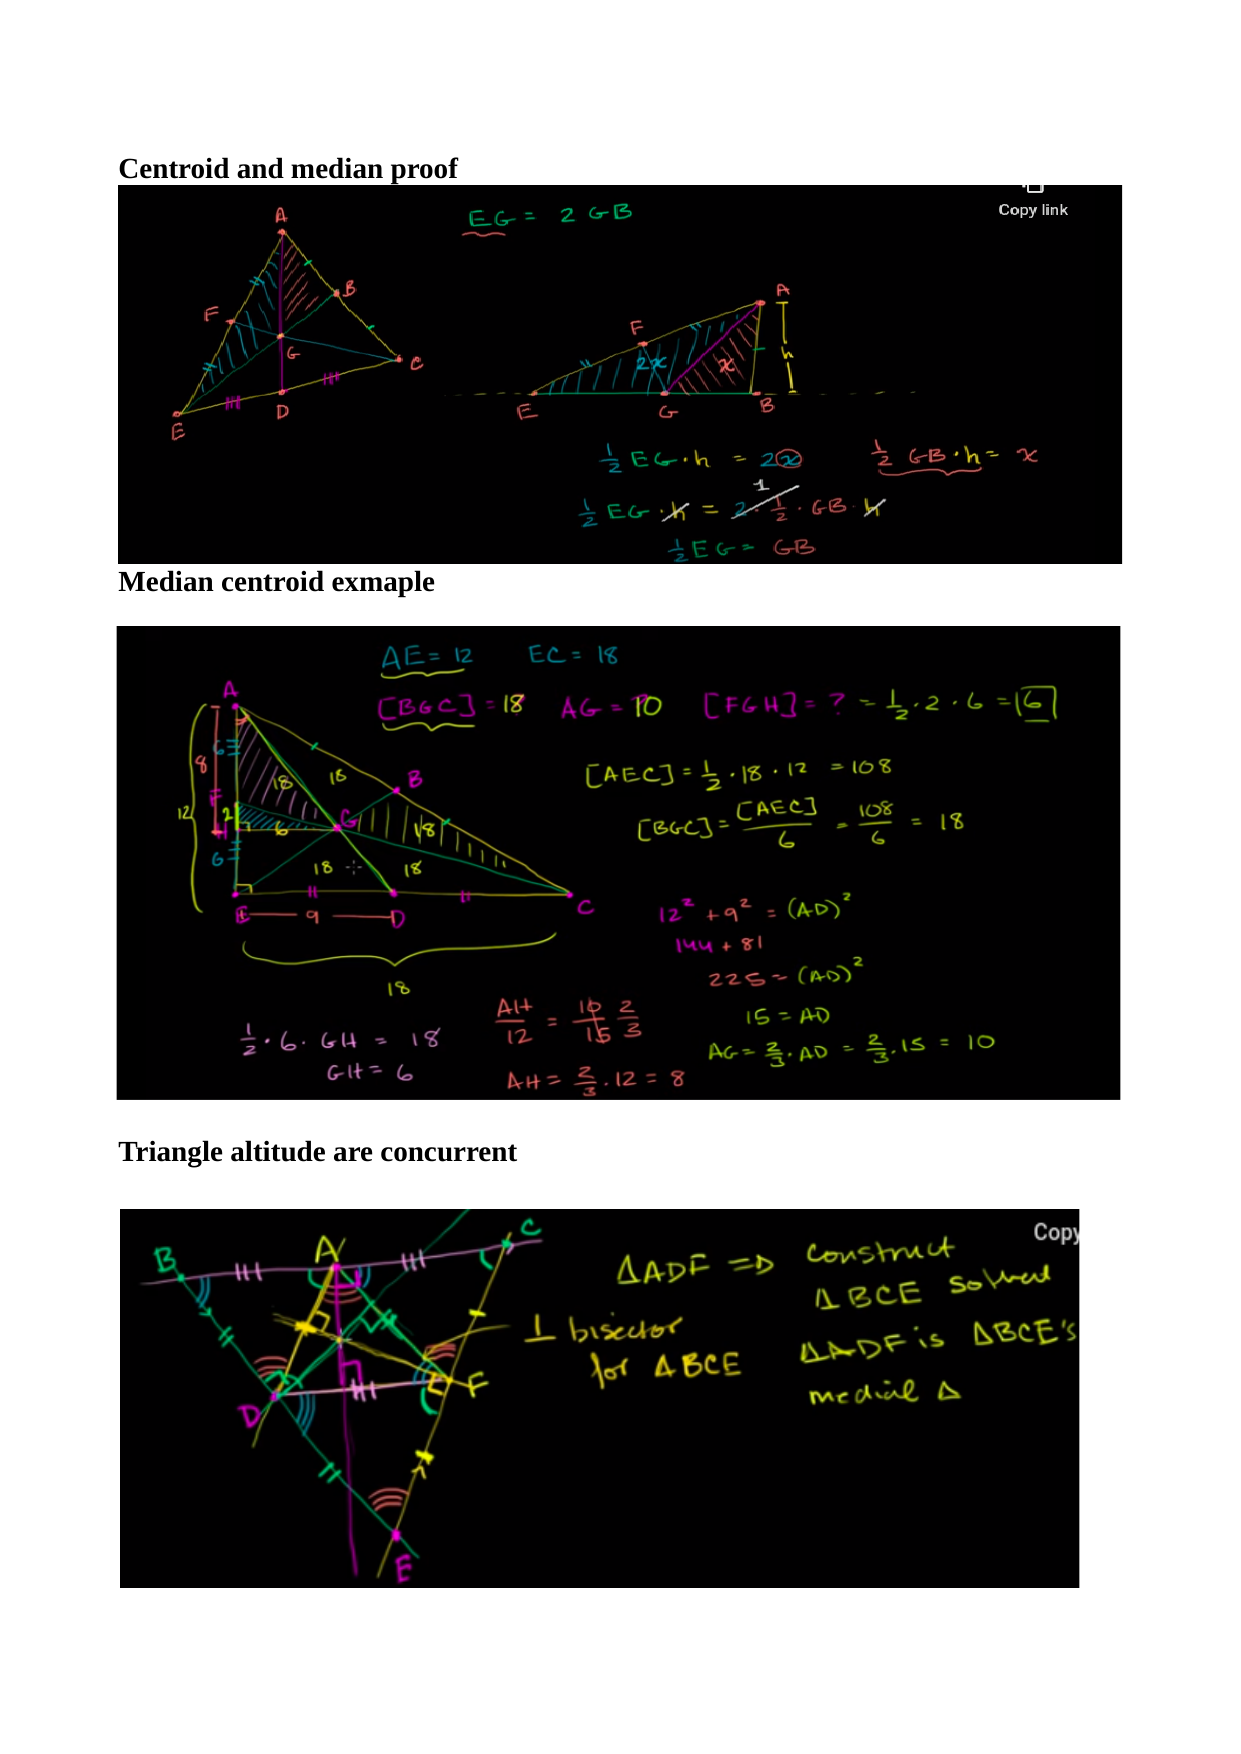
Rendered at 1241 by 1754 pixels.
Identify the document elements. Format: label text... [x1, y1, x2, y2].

picture [118, 185, 1123, 564]
text Centroid and median proof [118, 152, 1122, 185]
picture [116, 626, 1121, 1101]
text Median centroid exmaple [118, 564, 1122, 597]
text Triangle altitude are concurrent [118, 1134, 1122, 1168]
picture [120, 1209, 1080, 1588]
